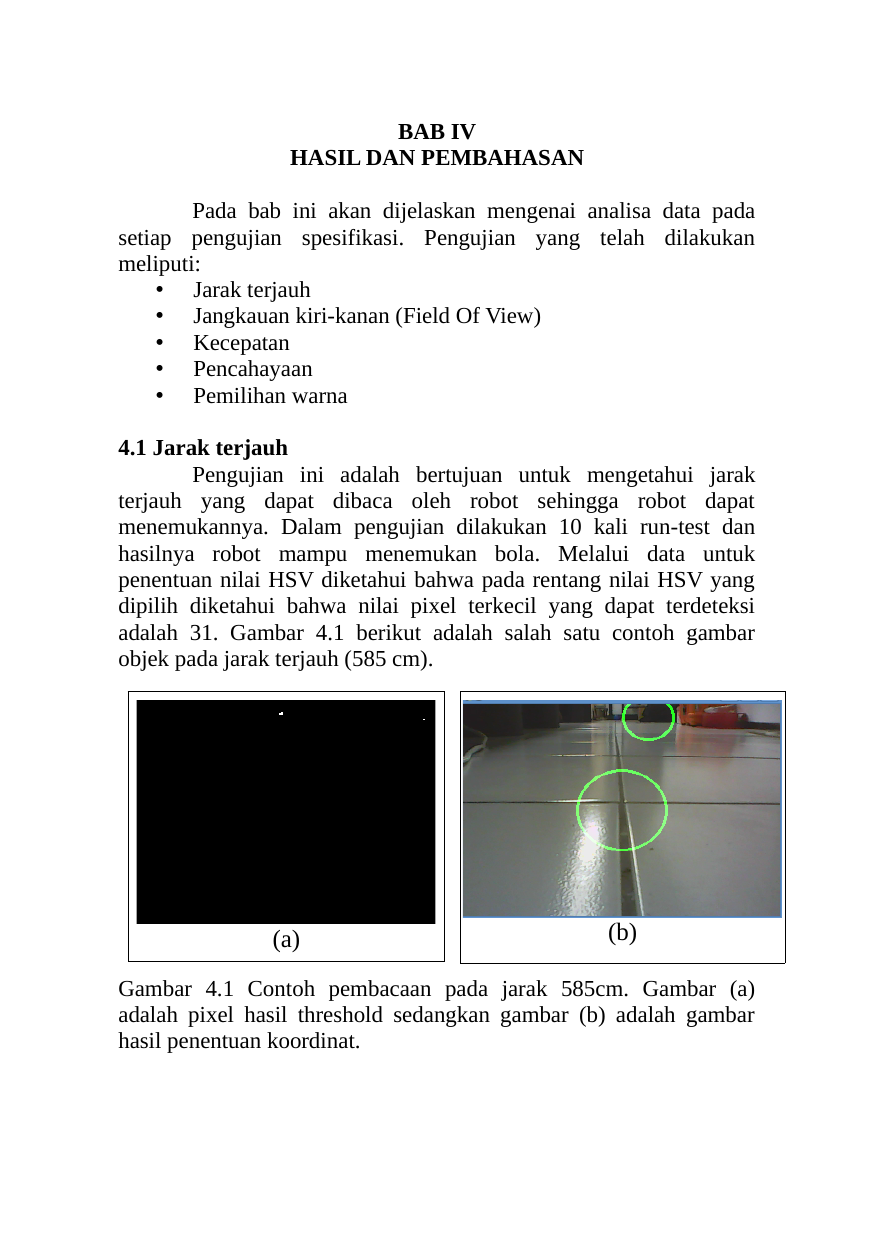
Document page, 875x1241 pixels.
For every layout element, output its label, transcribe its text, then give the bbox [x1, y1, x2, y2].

picture [136, 700, 436, 924]
list Jangkauan kiri-kanan (Field Of View) [156, 303, 756, 329]
picture [462, 700, 782, 918]
text BAB IV [118, 118, 756, 144]
text Gambar 4.1 Contoh pembacaan pada jarak 585cm. Gambar (a) adalah pixel hasil threshold sedangkan gambar (b) adalah gambar hasil penentuan koordinat. [461, 692, 785, 963]
list Kecepatan [156, 329, 756, 355]
text Pengujian ini adalah bertujuan untuk mengetahui jarak terjauh yang dapat dibaca oleh robot sehingga robot dapat menemukannya. Dalam pengujian dilakukan 10 kali run-test dan hasilnya robot mampu menemukan bola. Melalui data untuk penentuan nilai HSV diketahui bahwa pada rentang nilai HSV yang dipilih diketahui bahwa nilai pixel terkecil yang dapat terdeteksi adalah 31. Gambar 4.1 berikut adalah salah satu contoh gambar objek pada jarak terjauh (585 cm). [118, 461, 756, 672]
list Jarak terjauh [156, 276, 756, 303]
text Gambar 4.1 Contoh pembacaan pada jarak 585cm. Gambar (a) adalah pixel hasil threshold sedangkan gambar (b) adalah gambar hasil penentuan koordinat. [118, 672, 756, 1054]
text 4.1 Jarak terjauh [118, 434, 756, 461]
text (b) [469, 918, 776, 946]
text (a) [137, 924, 435, 953]
text Pada bab ini akan dijelaskan mengenai analisa data pada setiap pengujian spesifikasi. Pengujian yang telah dilakukan meliputi: [118, 197, 756, 276]
list Pemilihan warna [156, 382, 756, 408]
list Pencahayaan [156, 355, 756, 382]
text HASIL DAN PEMBAHASAN [118, 144, 756, 171]
